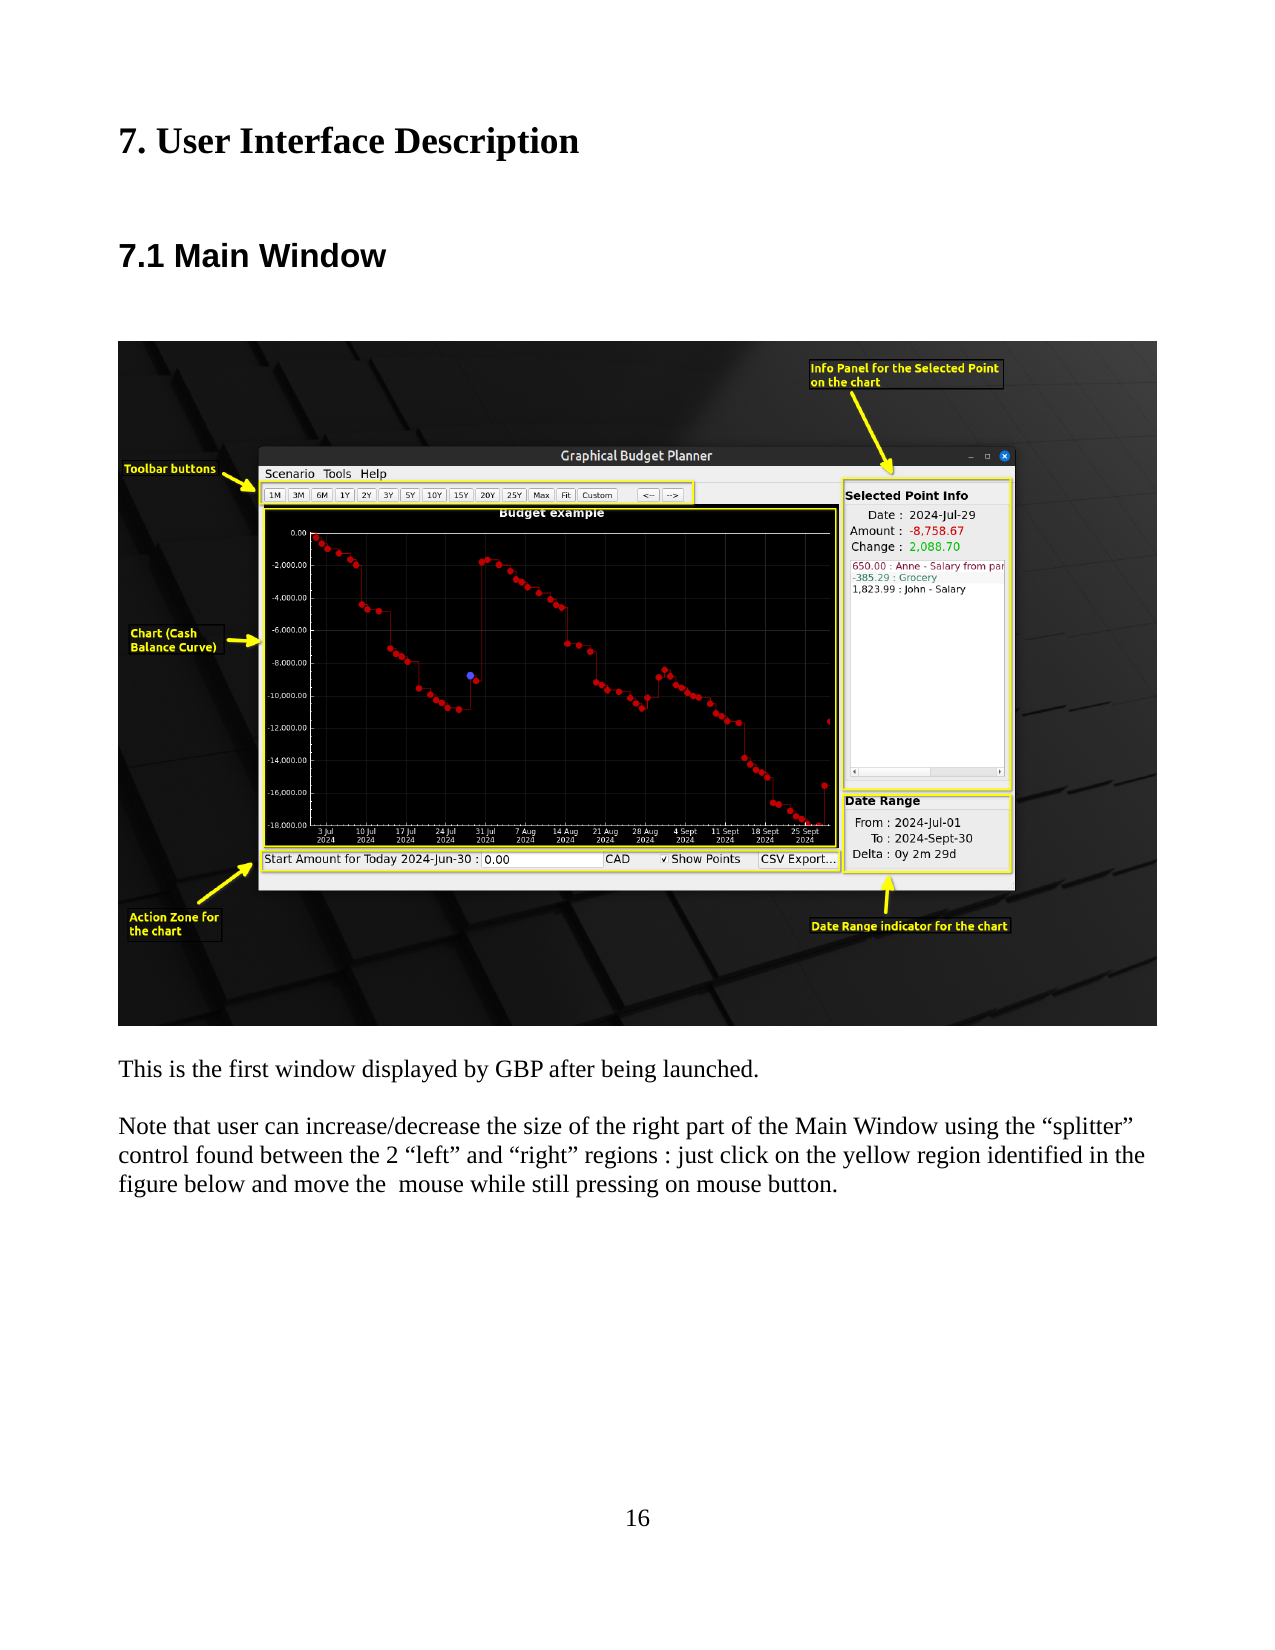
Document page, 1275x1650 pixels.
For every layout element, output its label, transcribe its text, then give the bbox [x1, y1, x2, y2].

picture [118, 341, 1157, 1026]
text Note that user can increase/decrease the size of the right part of the Main Window using the “splitter” control found between the 2 “left” and “right” regions : just click on the yellow region identified in the figure below and move the mouse while still pressing on mouse button. [118, 1111, 1157, 1198]
subtitle Main Window [118, 236, 1157, 275]
subtitle User Interface Description [118, 118, 1157, 161]
text This is the first window displayed by GBP after being launched. [118, 1054, 1157, 1083]
